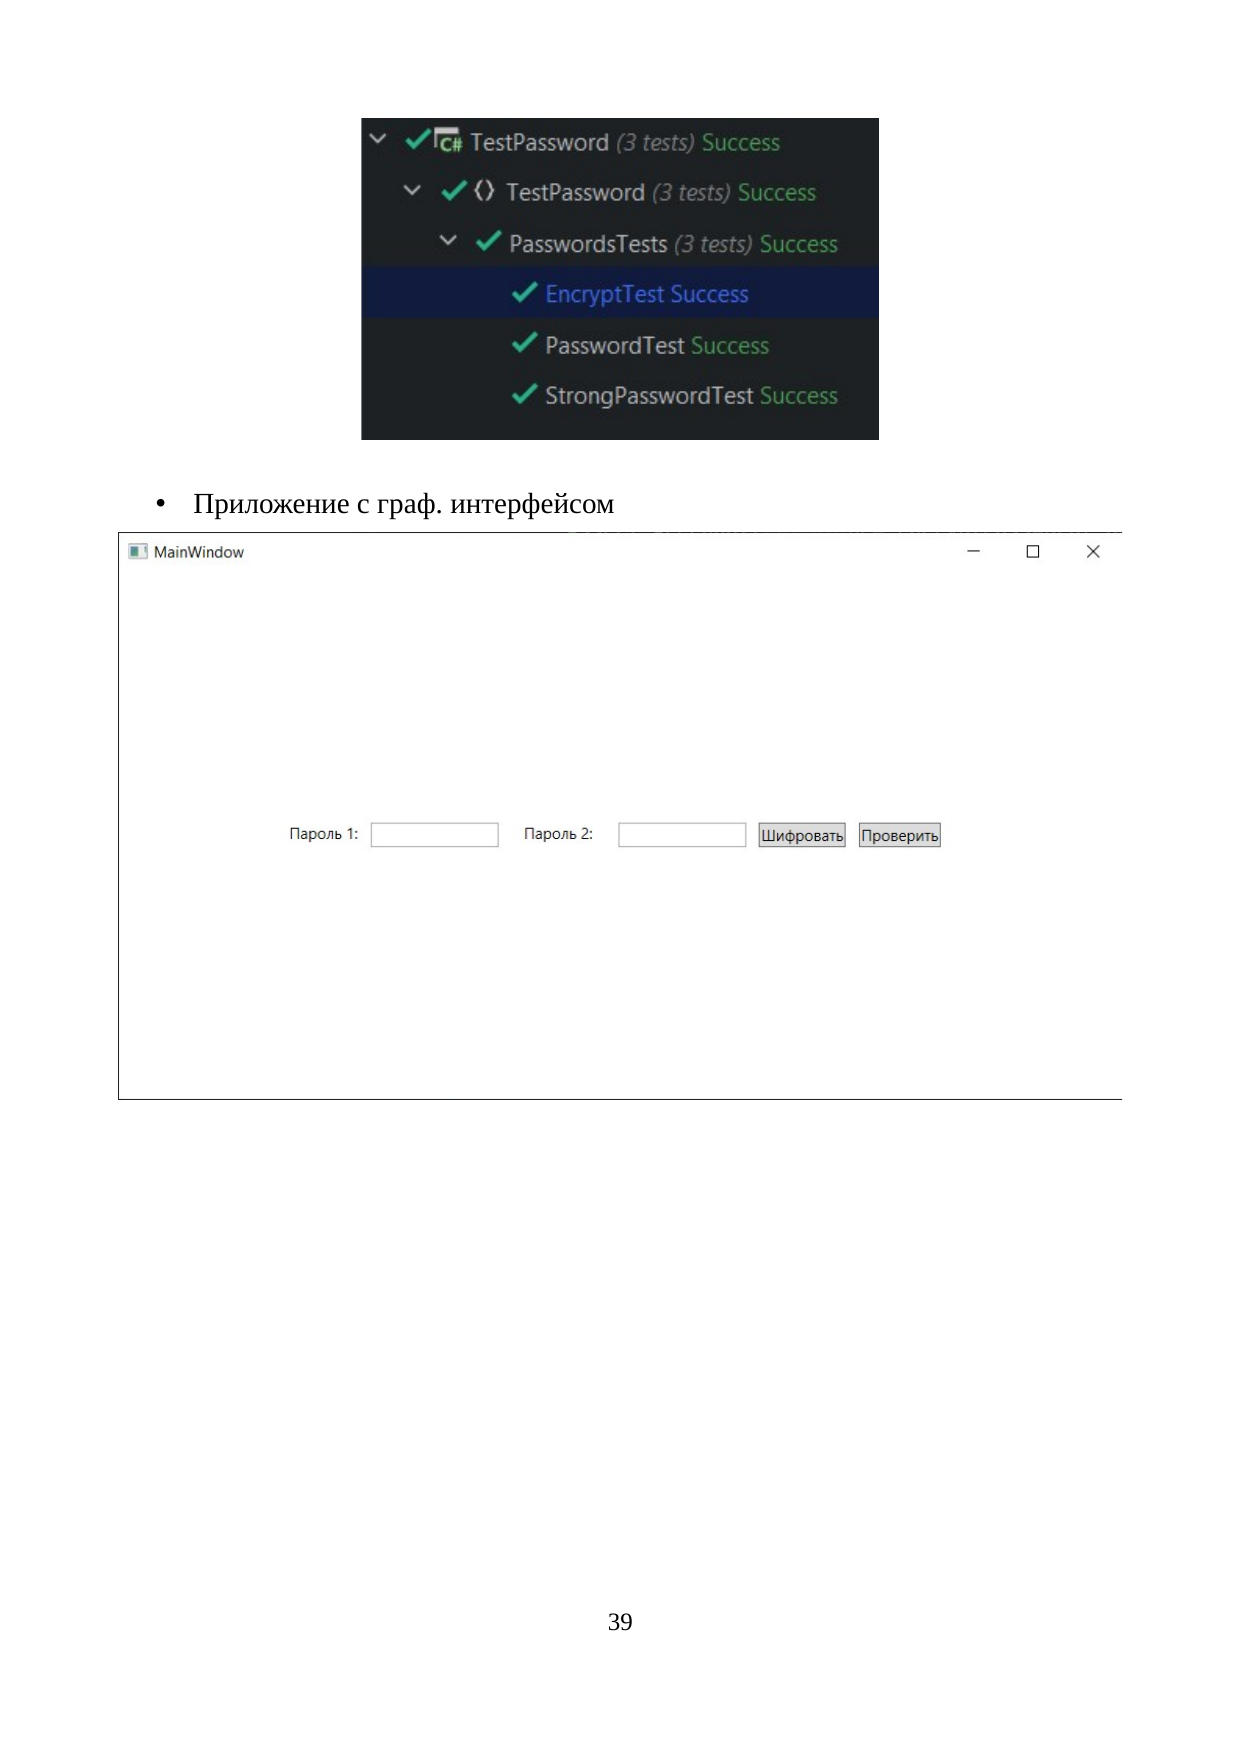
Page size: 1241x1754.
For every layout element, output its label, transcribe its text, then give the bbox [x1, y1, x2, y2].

list Приложение с граф. интерфейсом [156, 486, 1122, 520]
picture [361, 118, 879, 440]
picture [118, 532, 1123, 1100]
